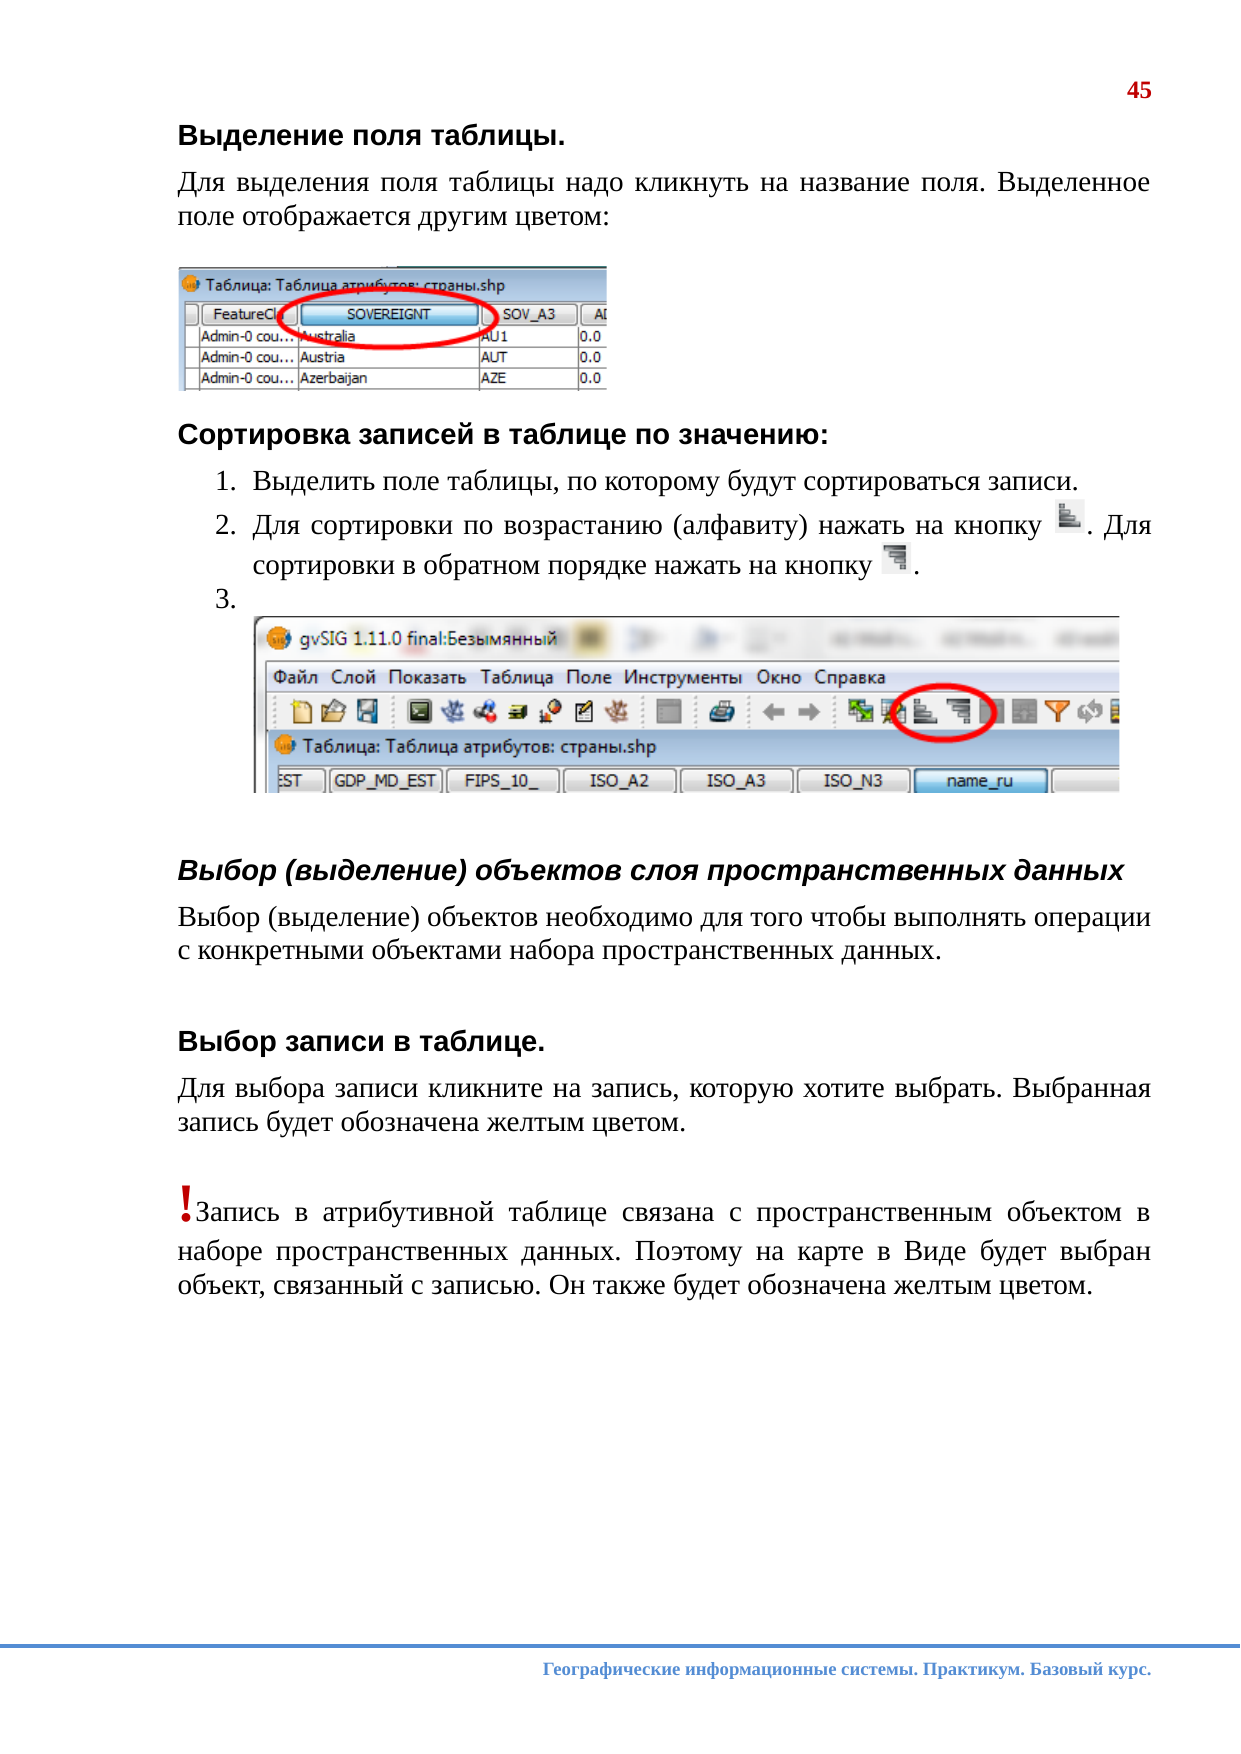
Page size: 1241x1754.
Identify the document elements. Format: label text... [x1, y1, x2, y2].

text Выбор (выделение) объектов необходимо для того чтобы выполнять операции с конкретными объектами набора пространственных данных. [177, 899, 1152, 966]
text Для выделения поля таблицы надо кликнуть на название поля. Выделенное поле отображается другим цветом: [177, 164, 1152, 231]
picture [253, 616, 1120, 793]
list Для сортировки по возрастанию (алфавиту) нажать на кнопку . Для сортировки в обратном порядке нажать на кнопку . [215, 497, 1152, 581]
text Для выбора записи кликните на запись, которую хотите выбрать. Выбранная запись будет обозначена желтым цветом. [177, 1071, 1152, 1138]
subtitle Выбор (выделение) объектов слоя пространственных данных [177, 853, 1152, 886]
picture [881, 542, 912, 574]
text !Запись в атрибутивной таблице связана с пространственным объектом в наборе пространственных данных. Поэтому на карте в Виде будет выбран объект, связанный с записью. Он также будет обозначена желтым цветом. [177, 1171, 1152, 1301]
list Выделить поле таблицы, по которому будут сортироваться записи. [215, 463, 1152, 497]
picture [1055, 498, 1085, 533]
picture [178, 266, 607, 391]
subtitle Сортировка записей в таблице по значению: [177, 417, 1152, 451]
subtitle Выделение поля таблицы. [177, 118, 1152, 152]
subtitle Выбор записи в таблице. [177, 1024, 1152, 1058]
